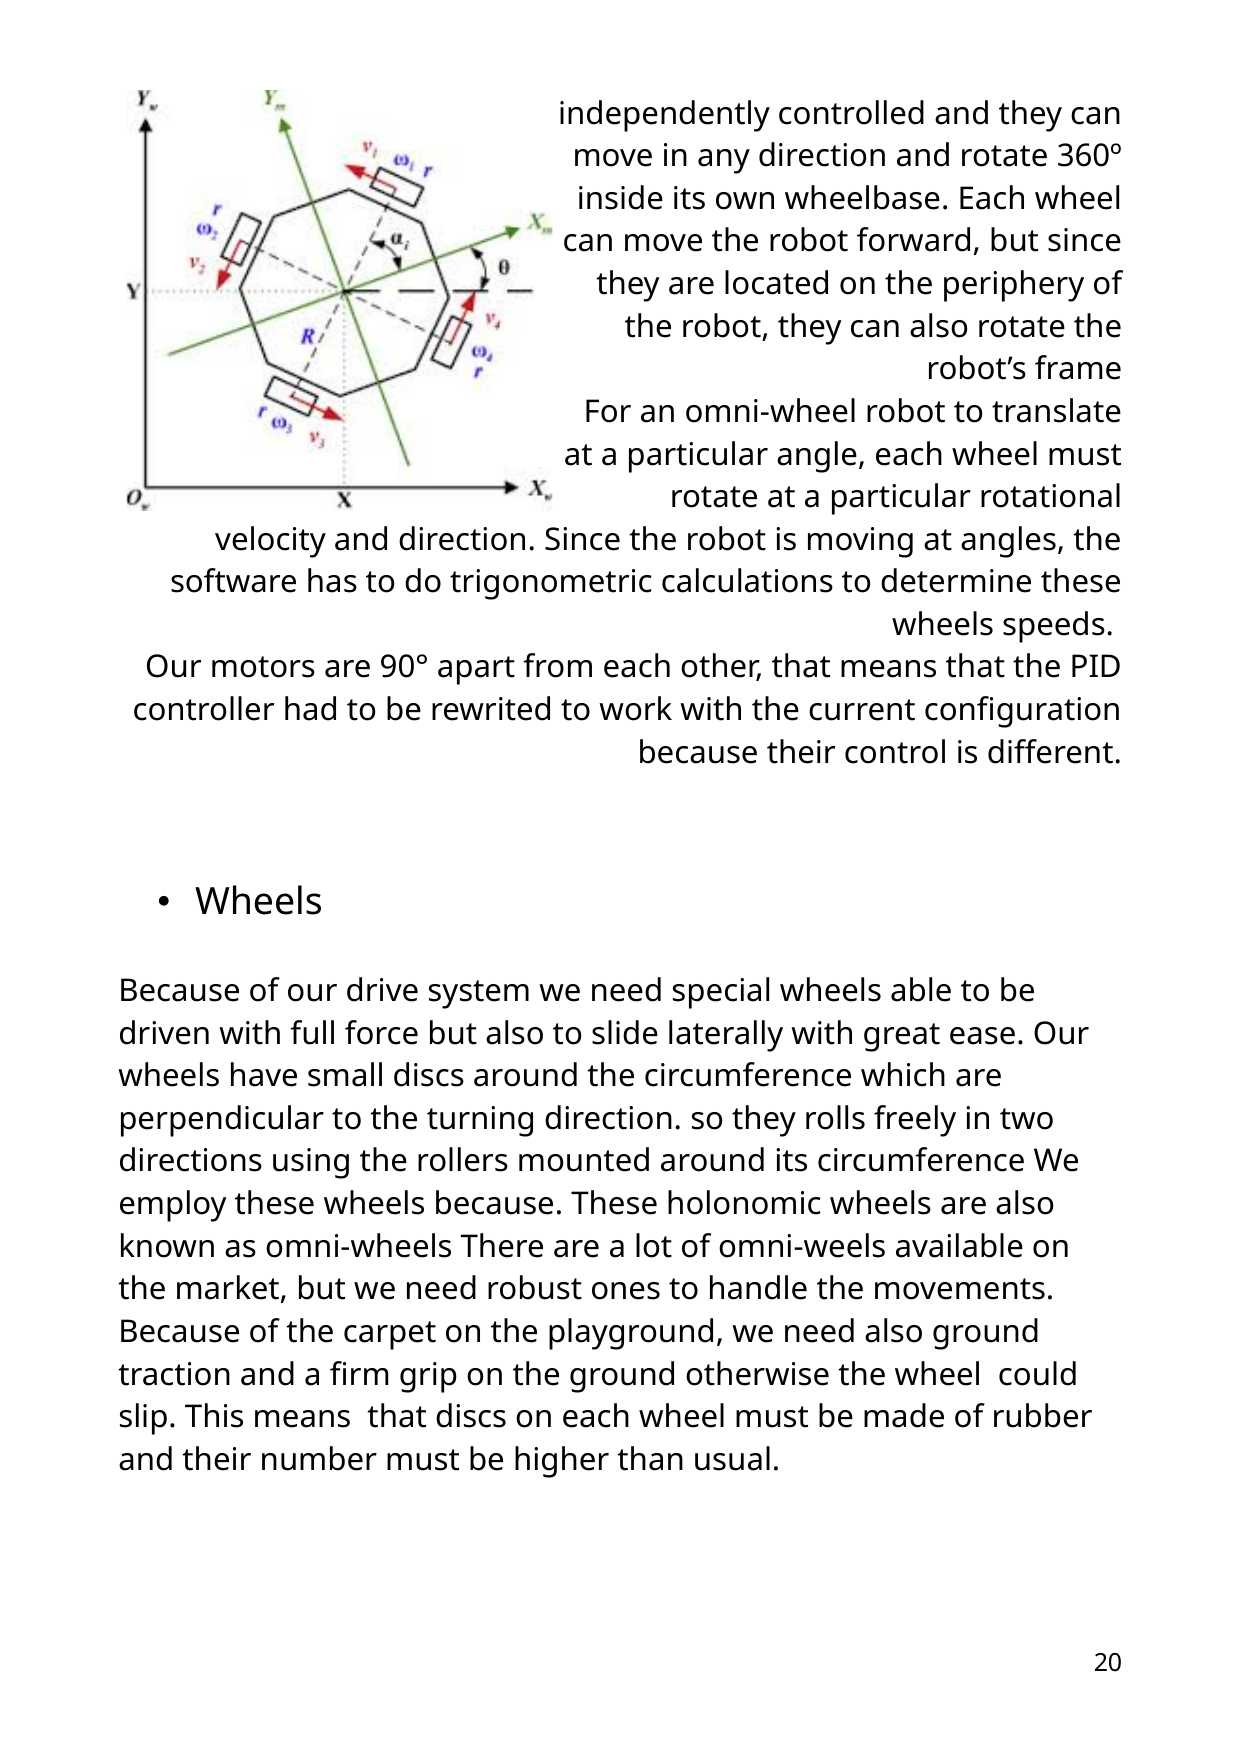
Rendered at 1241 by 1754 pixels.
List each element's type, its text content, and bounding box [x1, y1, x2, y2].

picture [126, 90, 553, 511]
list Wheels [157, 874, 1122, 925]
text Our motors are 90° apart from each other, that means that the PID controller had to be rewrited to work with the current configuration because their control is different. [118, 644, 1122, 772]
text independently controlled and they can move in any direction and rotate 360º inside its own wheelbase. Each wheel can move the robot forward, but since they are located on the periphery of the robot, they can also rotate the robot’s frame [553, 91, 1122, 389]
text Because of our drive system we need special wheels able to be driven with full force but also to slide laterally with great ease. Our wheels have small discs around the circumference which are perpendicular to the turning direction. so they rolls freely in two directions using the rollers mounted around its circumference We employ these wheels because. These holonomic wheels are also known as omni-wheels There are a lot of omni-weels available on the market, but we need robust ones to handle the movements. Because of the carpet on the playground, we need also ground traction and a firm grip on the ground otherwise the wheel could slip. This means that discs on each wheel must be made of rubber and their number must be higher than usual. [118, 968, 1122, 1479]
text For an omni-wheel robot to translate at a particular angle, each wheel must rotate at a particular rotational velocity and direction. Since the robot is moving at angles, the software has to do trigonometric calculations to determine these wheels speeds. [118, 389, 1122, 644]
